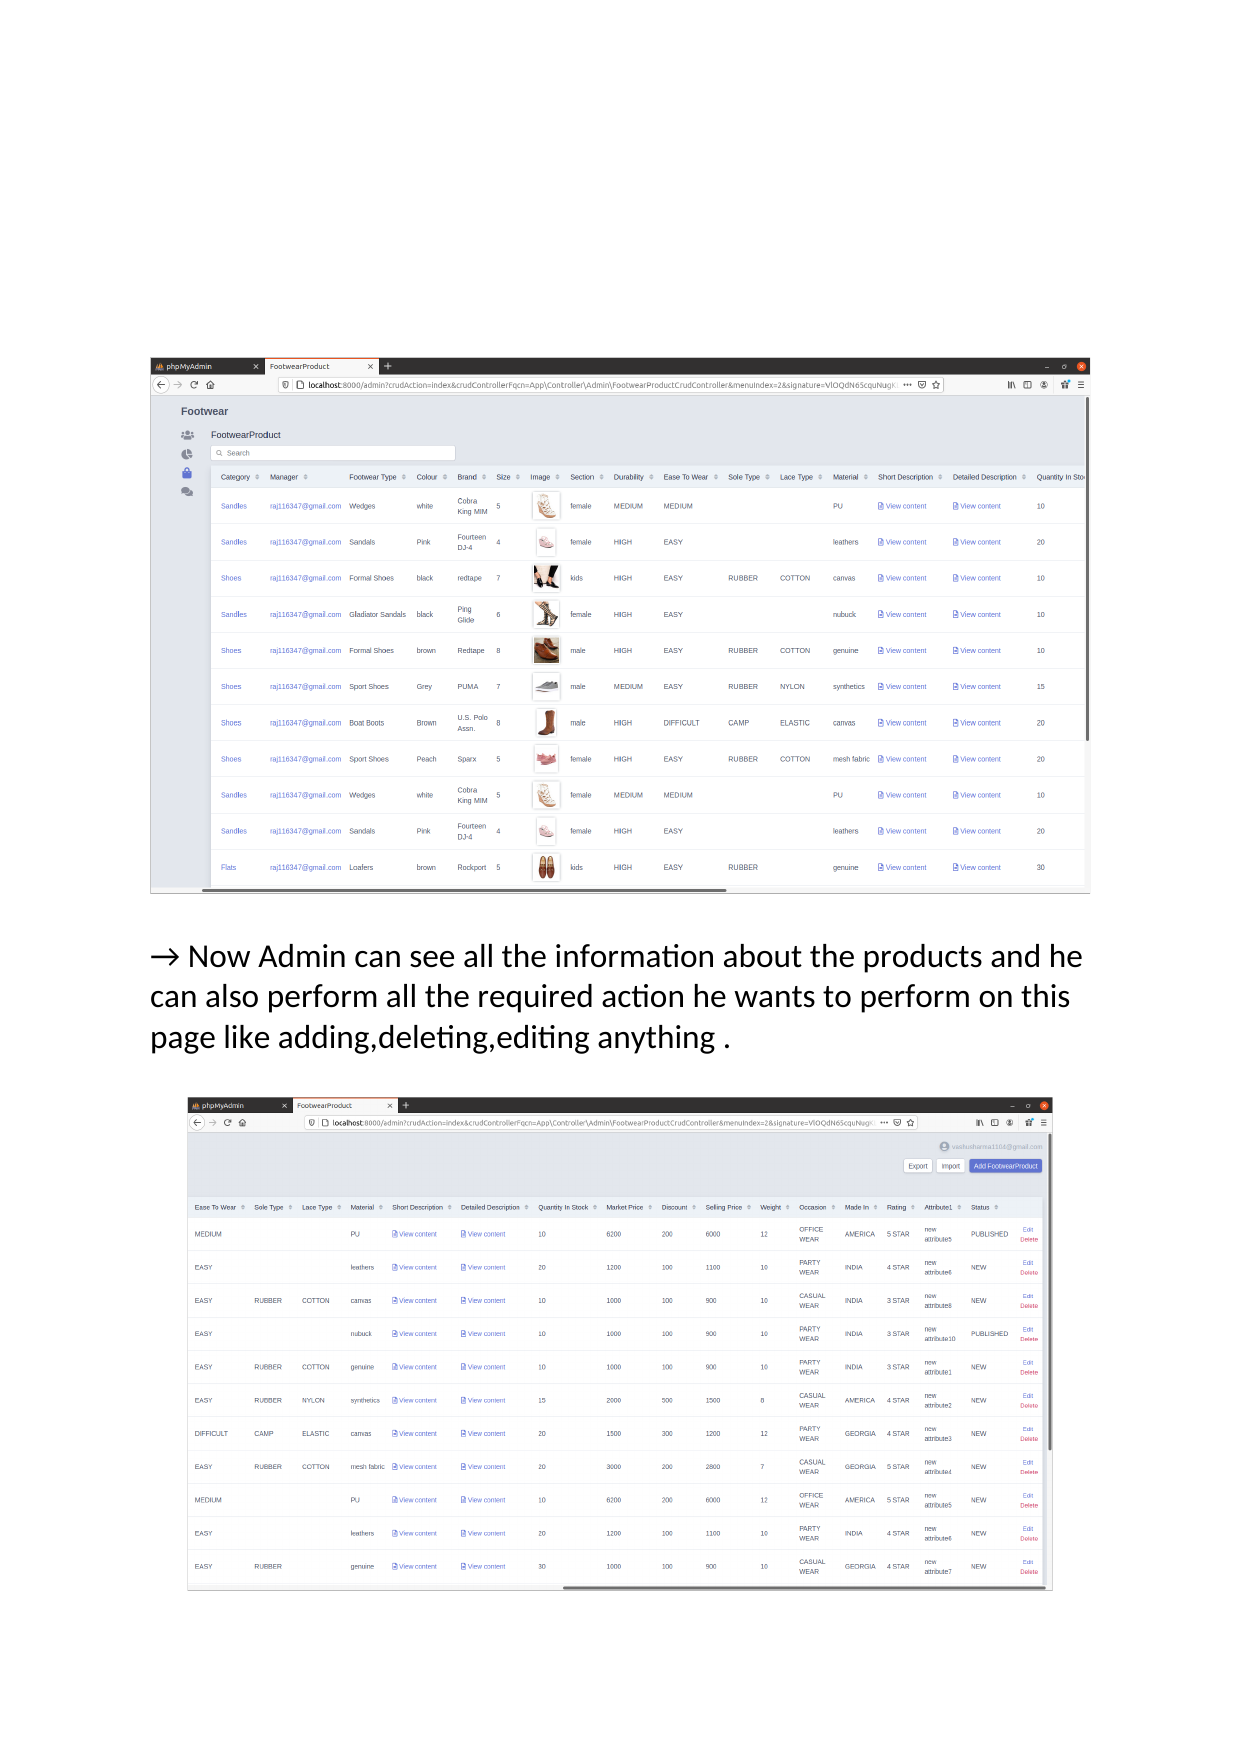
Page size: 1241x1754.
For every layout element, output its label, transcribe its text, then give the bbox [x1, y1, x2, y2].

picture [187, 1097, 1053, 1591]
picture [150, 357, 1091, 894]
list → Now Admin can see all the information about the products and he can also perform all the required action he wants to perform on this page like adding,deleting,editing anything . [150, 934, 1090, 1057]
